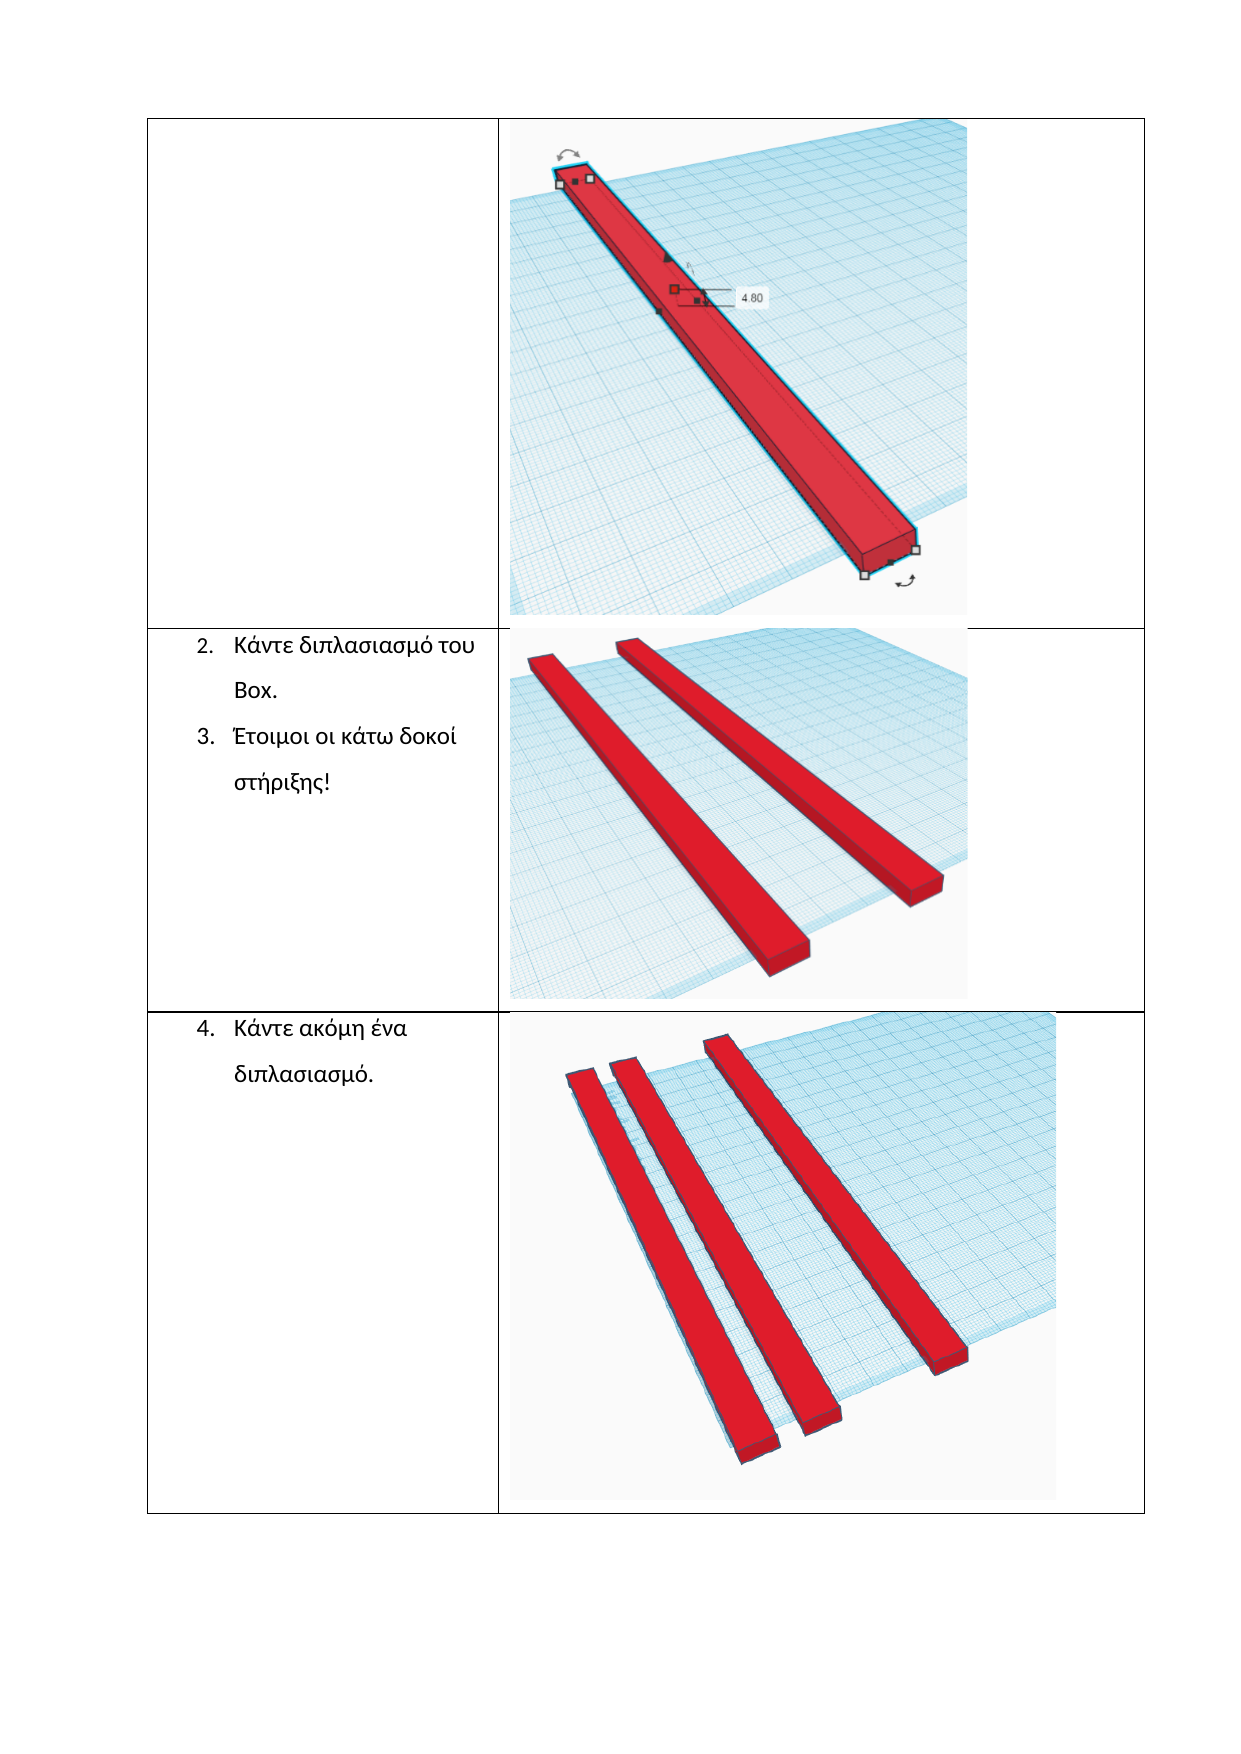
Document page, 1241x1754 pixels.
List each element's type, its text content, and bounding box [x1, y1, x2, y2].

table_header [148, 119, 498, 628]
table_cell [499, 629, 1144, 1011]
table_cell [499, 1013, 1144, 1513]
table_header [499, 119, 1144, 628]
table_cell Κάντε διπλασιασμό του Box. Έτοιμοι οι κάτω δοκοί στήριξης! [148, 629, 498, 1011]
table_cell Κάντε ακόμη ένα διπλασιασμό. [148, 1013, 498, 1513]
